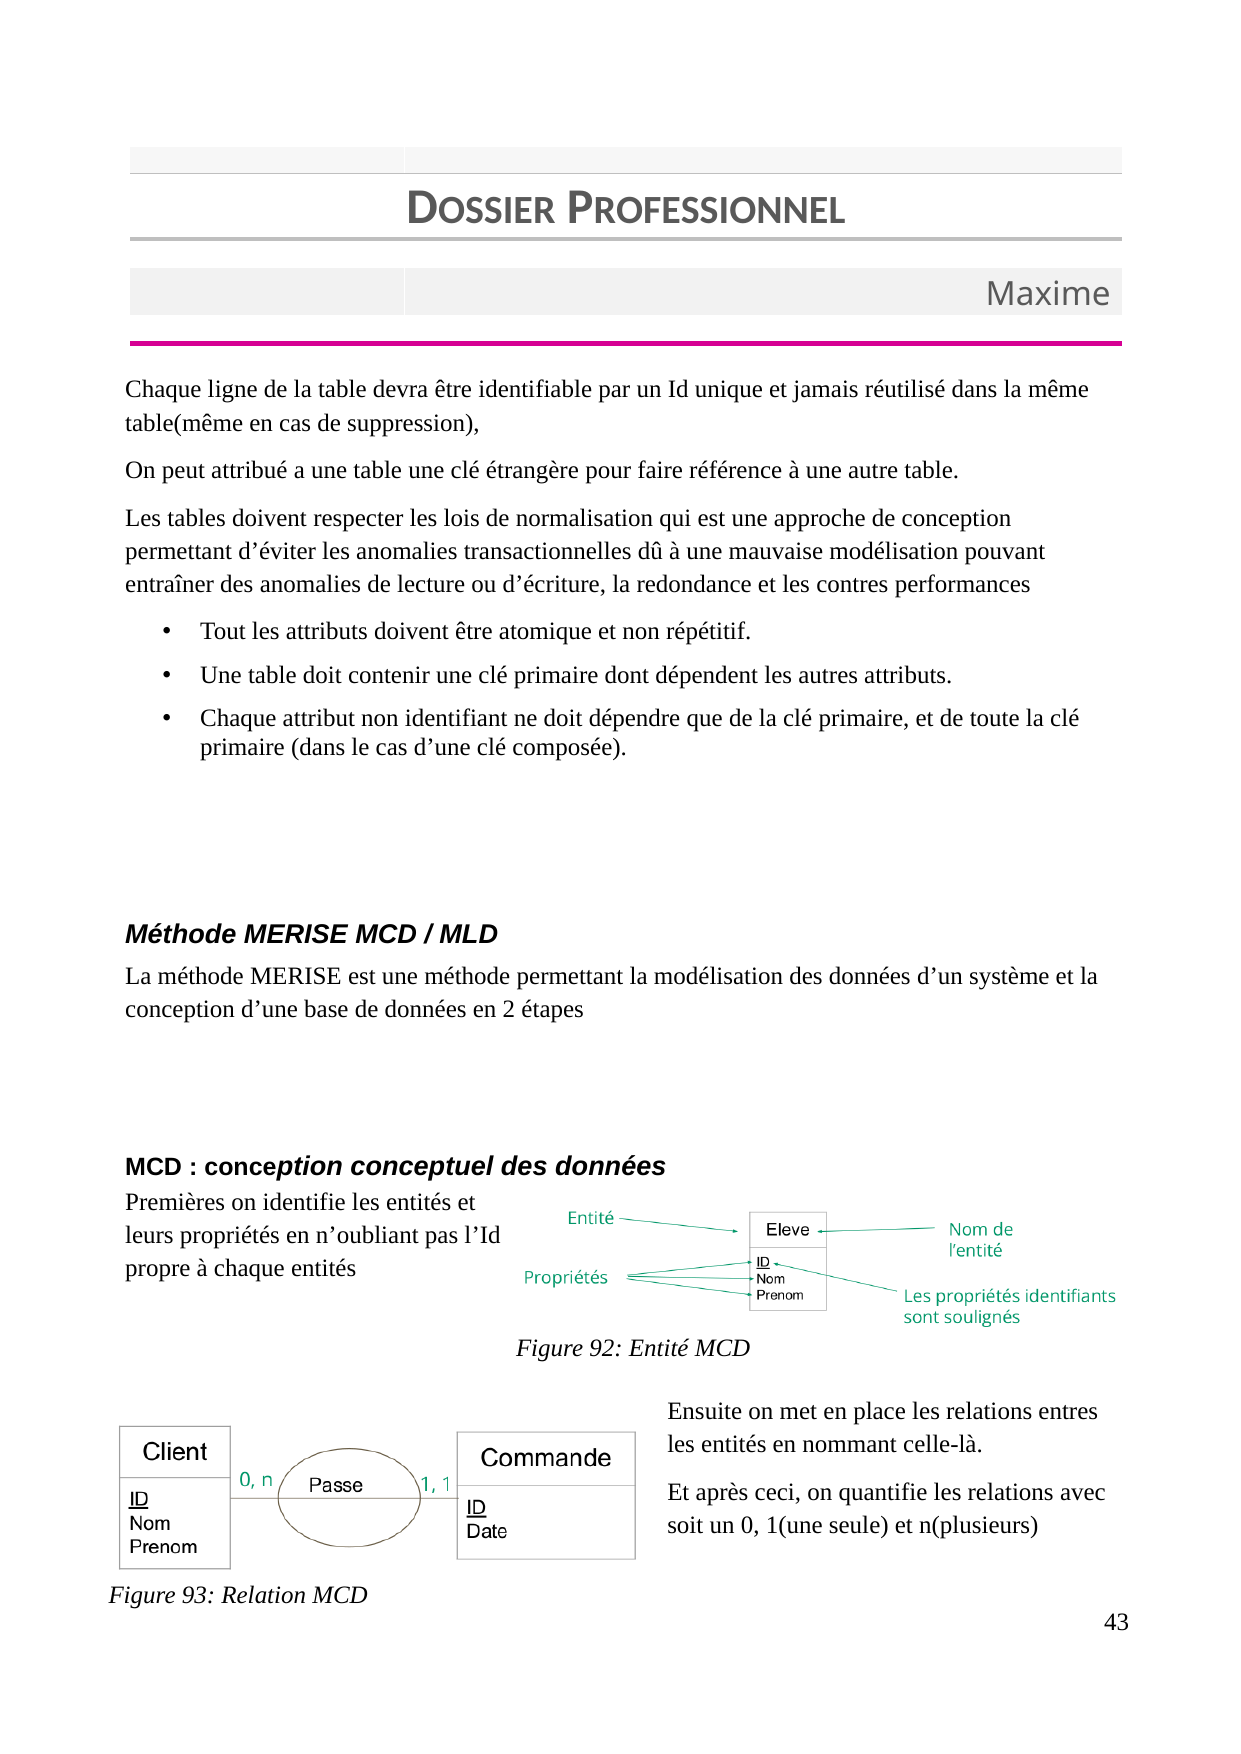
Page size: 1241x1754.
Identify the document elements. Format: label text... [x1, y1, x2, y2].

text Ensuite on met en place les relations entres les entités en nommant celle-là. [108, 1396, 1123, 1458]
list Chaque attribut non identifiant ne doit dépendre que de la clé primaire, et de toute la clé primaire (dans le cas d’une clé composée). [162, 703, 1123, 761]
subtitle MCD : conception conceptuel des données [125, 1150, 1123, 1181]
list Tout les attributs doivent être atomique et non répétitif. [162, 616, 1123, 645]
picture [515, 1199, 1123, 1333]
subtitle Méthode MERISE MCD / MLD [125, 918, 1123, 949]
text Figure 92: Entité MCD [516, 1333, 1123, 1362]
text Les tables doivent respecter les lois de normalisation qui est une approche de conception permettant d’éviter les anomalies transactionnelles dû à une mauvaise modélisation pouvant entraîner des anomalies de lecture ou d’écriture, la redondance et les contres performances [125, 503, 1123, 598]
text Et après ceci, on quantifie les relations avec soit un 0, 1(une seule) et n(plusieurs) [656, 1477, 1123, 1538]
text Chaque ligne de la table devra être identifiable par un Id unique et jamais réutilisé dans la même table(même en cas de suppression), [125, 374, 1123, 436]
text La méthode MERISE est une méthode permettant la modélisation des données d’un système et la conception d’une base de données en 2 étapes [125, 961, 1123, 1023]
text Figure 93: Relation MCD [108, 1580, 655, 1608]
text Premières on identifie les entités et leurs propriétés en n’oubliant pas l’Id propre à chaque entités [125, 1187, 1123, 1282]
text On peut attribué a une table une clé étrangère pour faire référence à une autre table. [125, 455, 1123, 484]
picture [108, 1412, 656, 1580]
list Une table doit contenir une clé primaire dont dépendent les autres attributs. [162, 660, 1123, 688]
